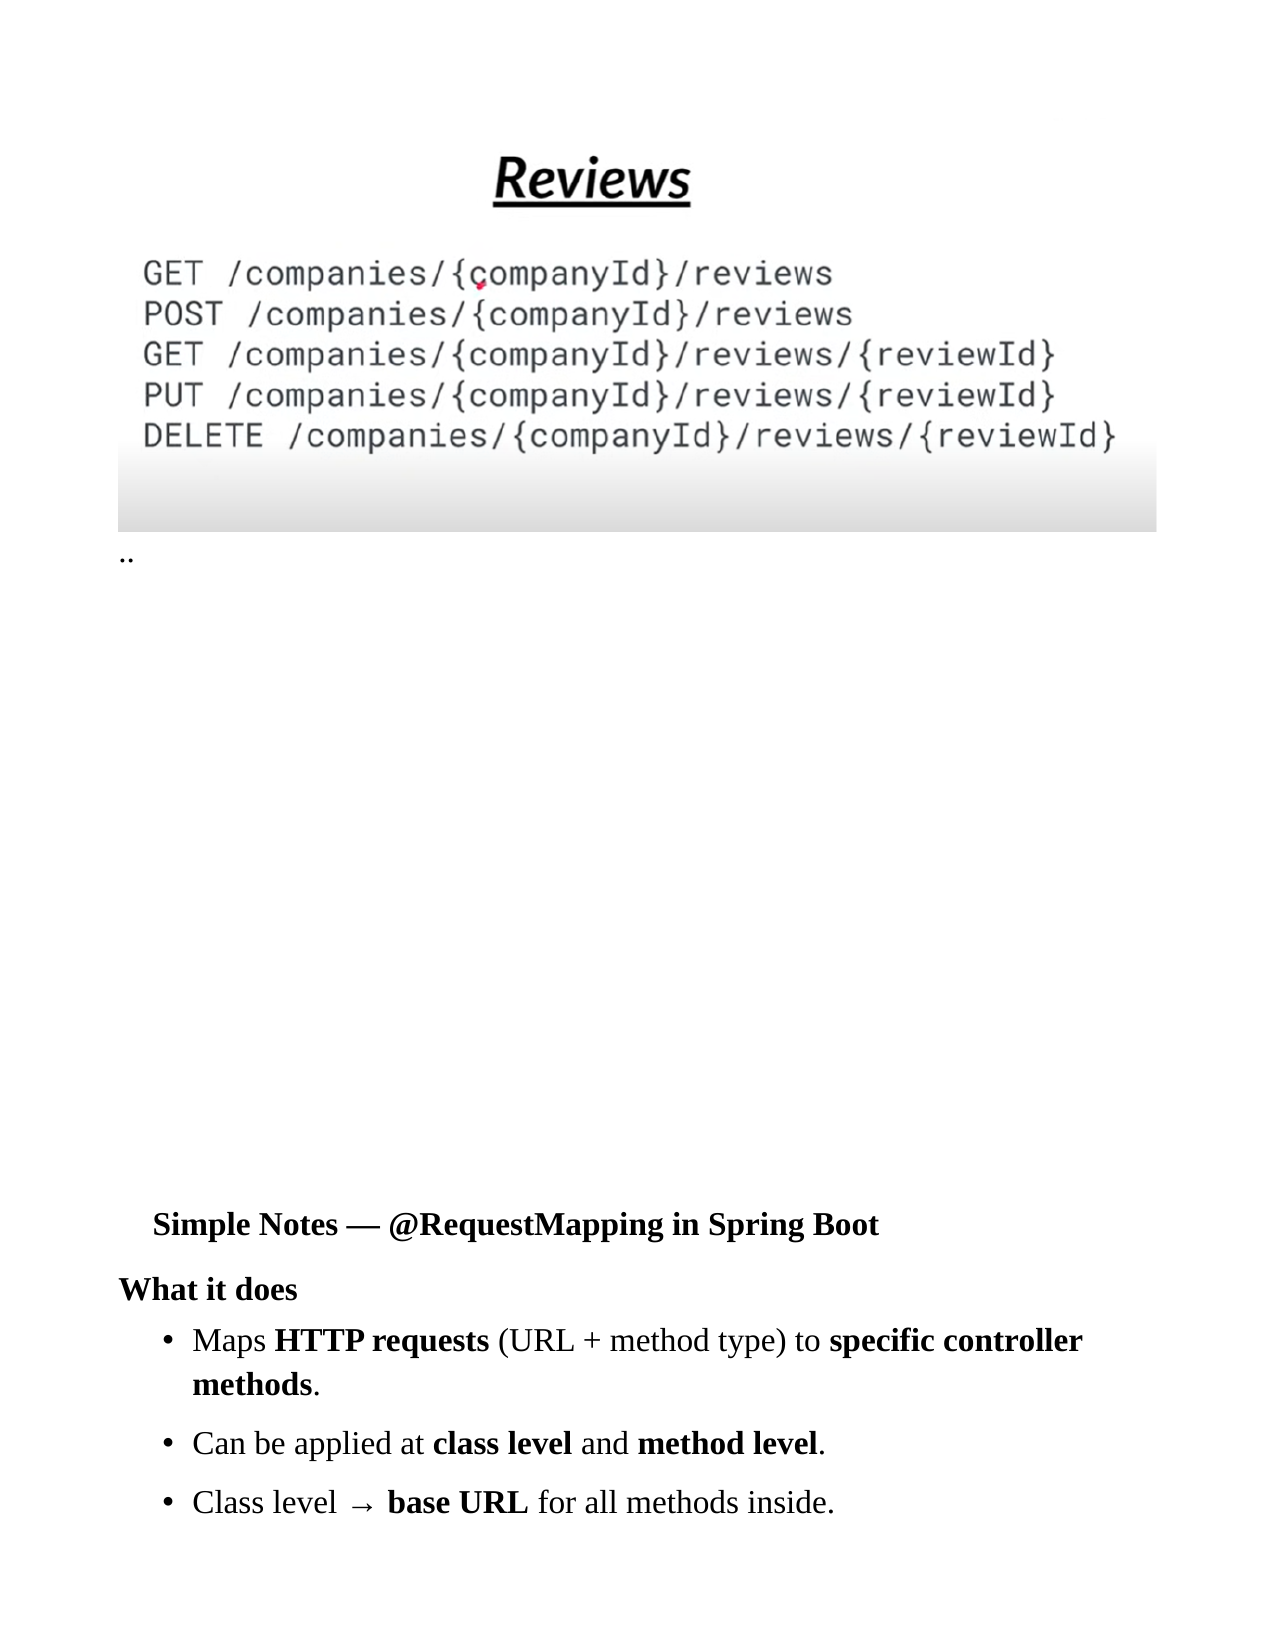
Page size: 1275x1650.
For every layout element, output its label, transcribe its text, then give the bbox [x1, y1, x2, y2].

list Maps HTTP requests (URL + method type) to specific controller methods. [162, 1321, 1157, 1403]
subtitle What it does [118, 1270, 1157, 1308]
list Can be applied at class level and method level. [162, 1423, 1157, 1462]
list Class level → base URL for all methods inside. [162, 1482, 1157, 1520]
subtitle 📌 Simple Notes — @RequestMapping in Spring Boot [118, 1204, 1157, 1243]
picture [118, 118, 1157, 532]
text .. [118, 532, 1157, 570]
